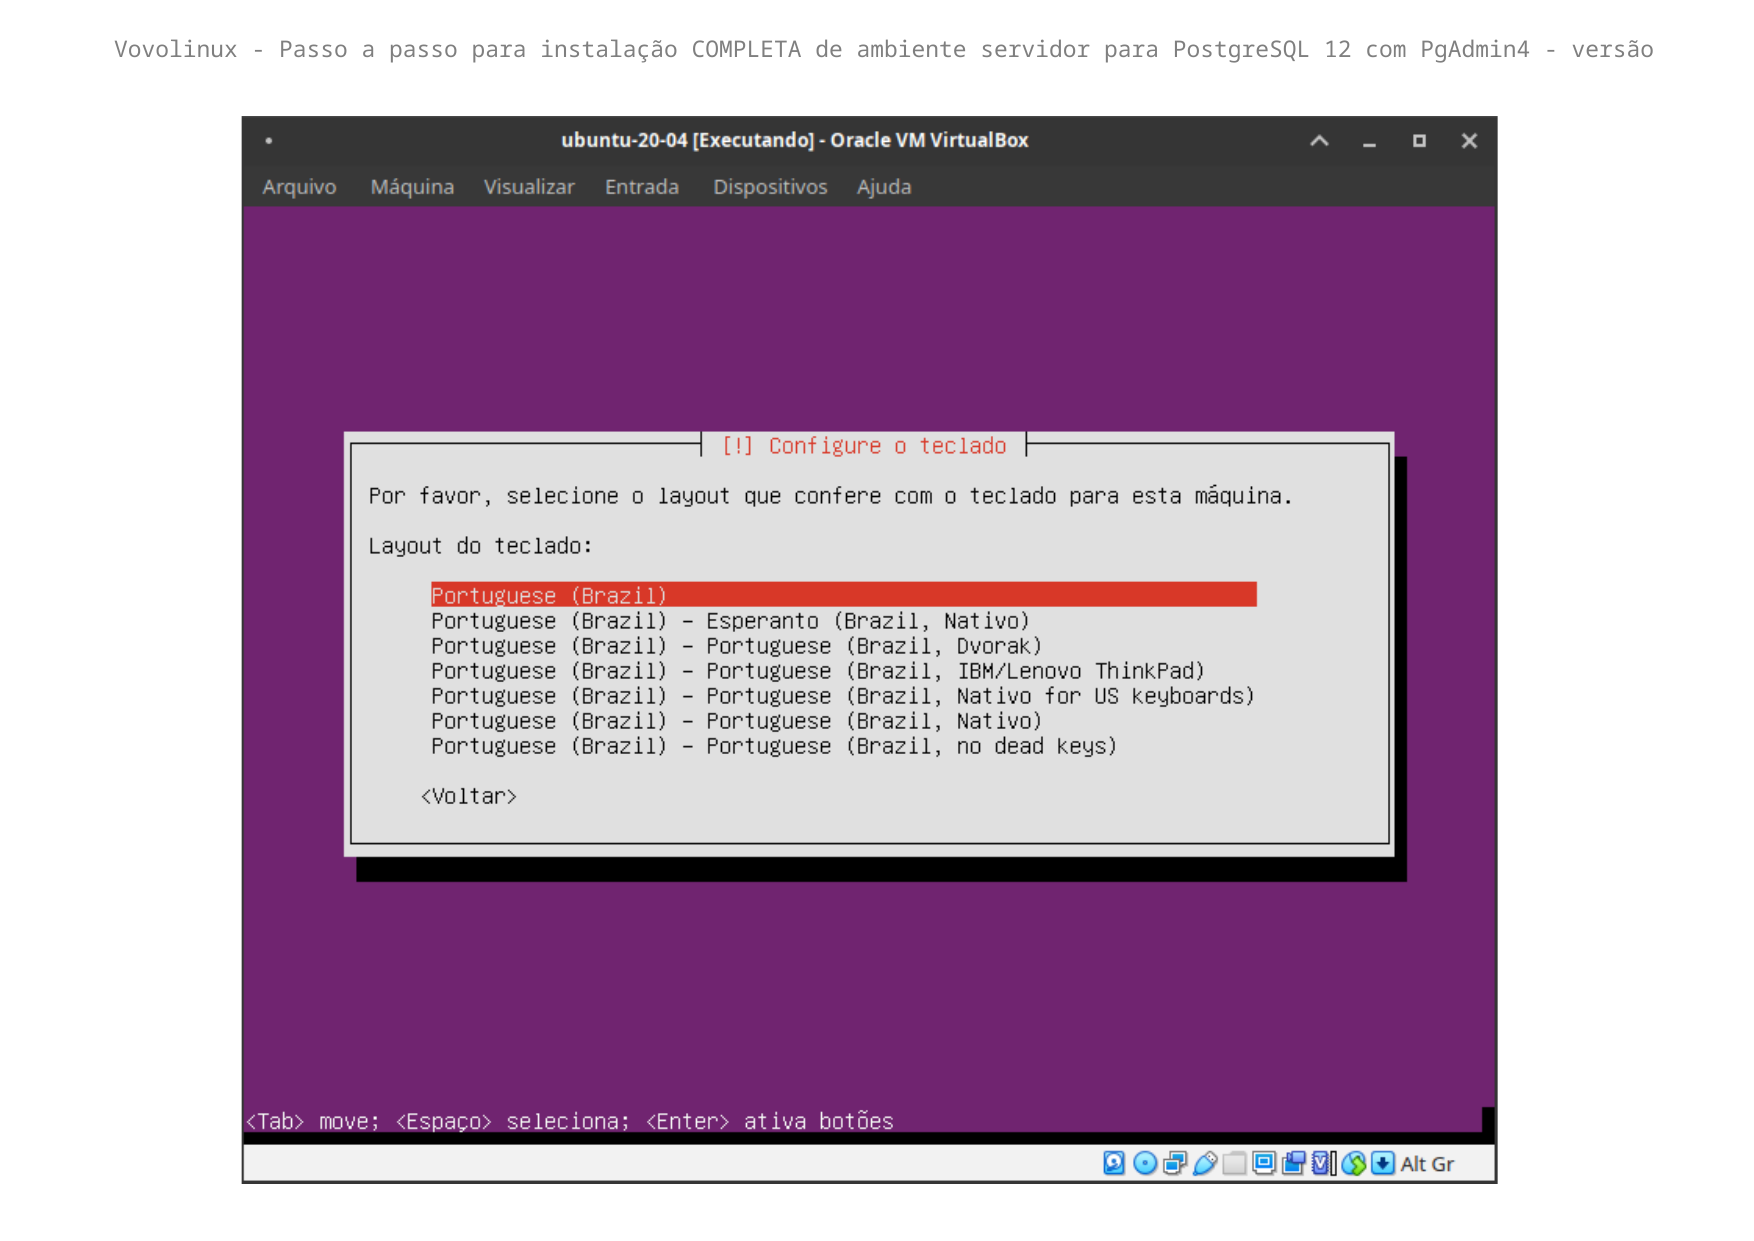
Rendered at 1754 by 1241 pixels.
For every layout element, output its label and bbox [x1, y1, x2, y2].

picture [241, 116, 1498, 1184]
